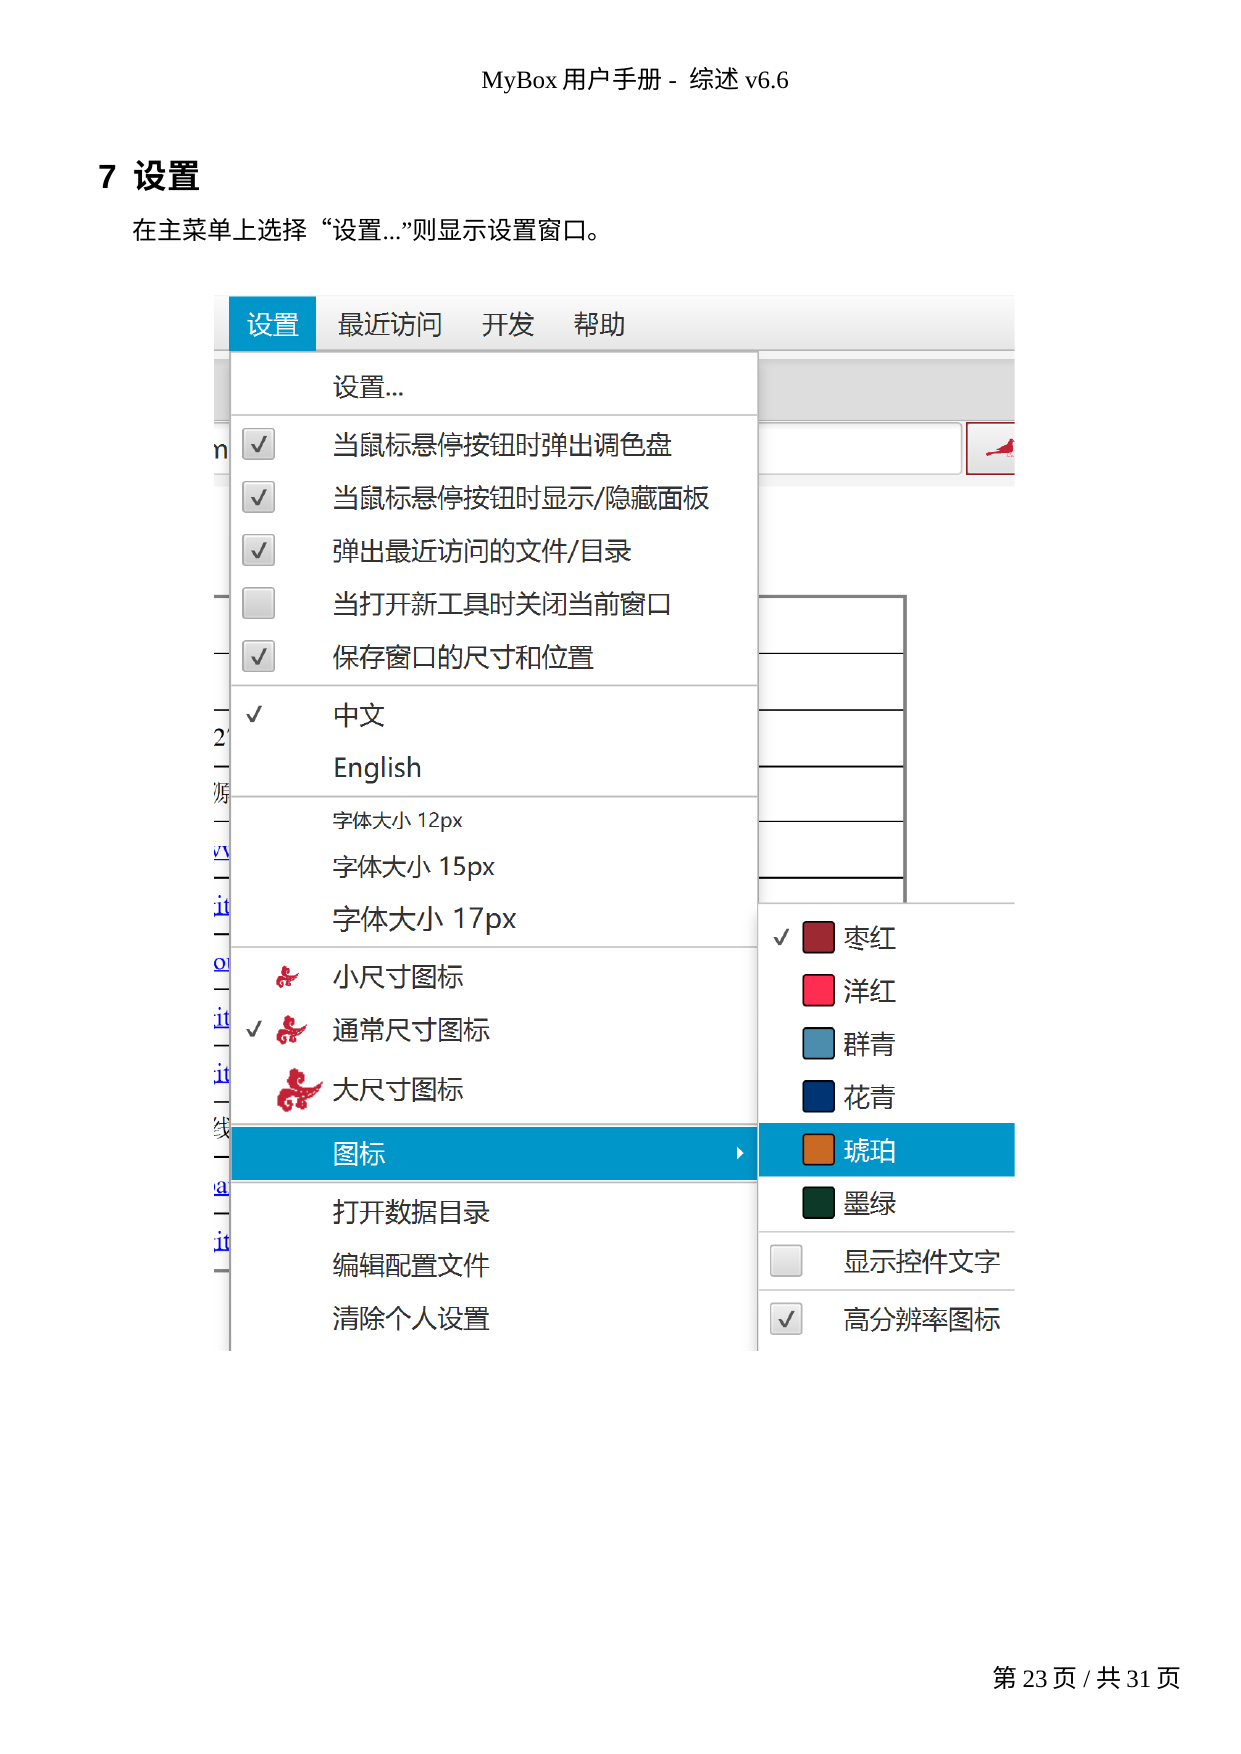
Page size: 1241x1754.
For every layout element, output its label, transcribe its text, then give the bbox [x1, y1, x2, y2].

picture [804, 1135, 834, 1164]
picture [213, 294, 1015, 1351]
text 在主菜单上选择“设置...”则显示设置窗口。 [88, 211, 1181, 247]
subtitle 设置 [88, 150, 1181, 198]
picture [362, 1142, 366, 1165]
picture [847, 1141, 854, 1160]
picture [878, 1141, 894, 1162]
